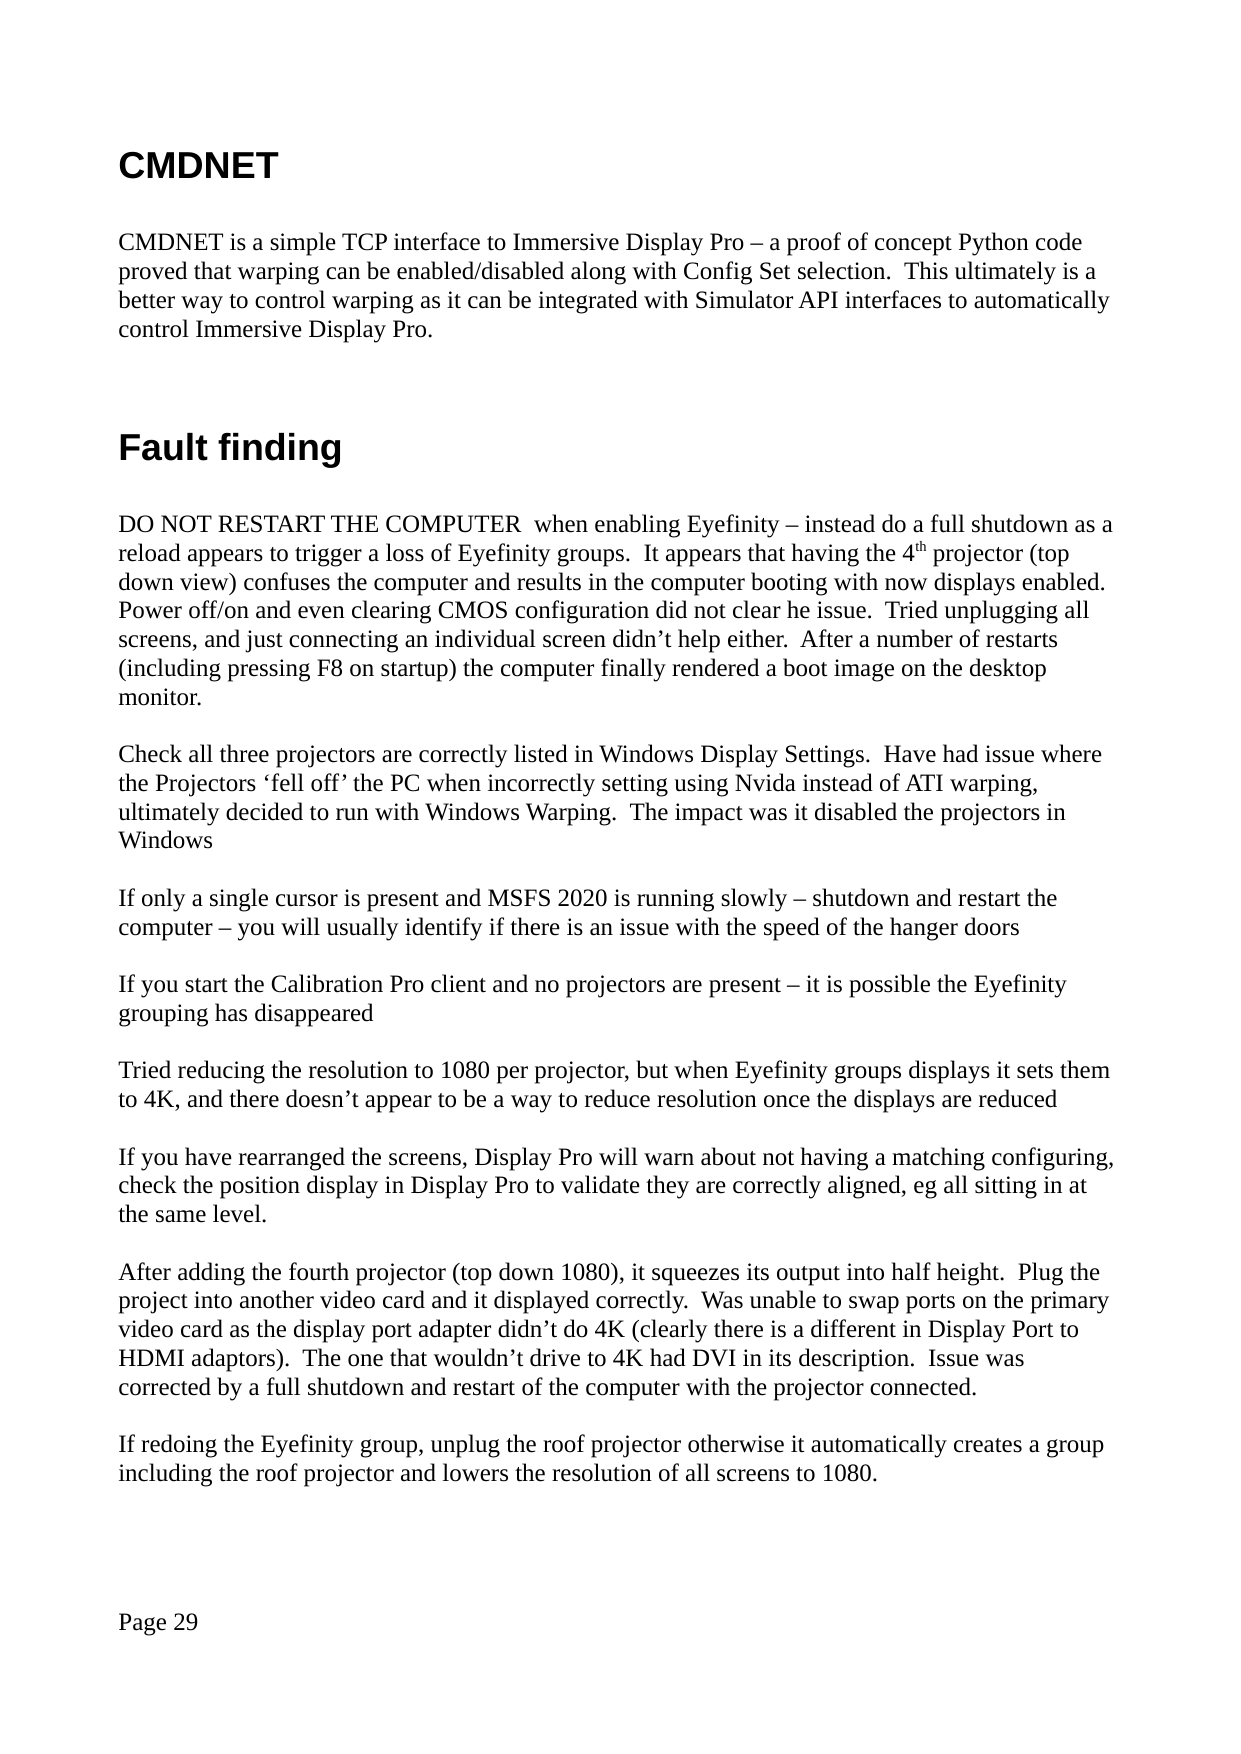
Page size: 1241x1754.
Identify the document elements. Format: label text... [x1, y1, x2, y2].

text Power off/on and even clearing CMOS configuration did not clear he issue. Tried unplugging all screens, and just connecting an individual screen didn’t help either. After a number of restarts (including pressing F8 on startup) the computer finally rendered a boot image on the desktop monitor. [118, 596, 1122, 711]
text If only a single cursor is present and MSFS 2020 is running slowly – shutdown and restart the computer – you will usually identify if there is an issue with the speed of the hanger doors [118, 883, 1122, 941]
subtitle CMDNET [118, 143, 1122, 186]
text If you start the Calibration Pro client and no projectors are present – it is possible the Eyefinity grouping has disappeared [118, 969, 1122, 1027]
text If you have rearranged the screens, Display Pro will warn about not having a matching configuring, check the position display in Display Pro to validate they are correctly aligned, eg all sitting in at the same level. [118, 1142, 1122, 1228]
subtitle Fault finding [118, 425, 1122, 468]
text Check all three projectors are correctly listed in Windows Display Settings. Have had issue where the Projectors ‘fell off’ the PC when incorrectly setting using Nvida instead of ATI warping, ultimately decided to run with Windows Warping. The impact was it disabled the projectors in Windows [118, 739, 1122, 854]
text CMDNET is a simple TCP interface to Immersive Display Pro – a proof of concept Python code proved that warping can be enabled/disabled along with Config Set selection. This ultimately is a better way to control warping as it can be integrated with Simulator API interfaces to automatically control Immersive Display Pro. [118, 227, 1122, 342]
text After adding the fourth projector (top down 1080), it squeezes its output into half height. Plug the project into another video card and it displayed correctly. Was unable to swap ports on the primary video card as the display port adapter didn’t do 4K (clearly there is a different in Display Port to HDMI adaptors). The one that wouldn’t drive to 4K had DVI in its description. Issue was corrected by a full shutdown and restart of the computer with the projector connected. [118, 1257, 1122, 1401]
text If redoing the Eyefinity group, unplug the roof projector otherwise it automatically creates a group including the roof projector and lowers the resolution of all screens to 1080. [118, 1429, 1122, 1487]
text DO NOT RESTART THE COMPUTER when enabling Eyefinity – instead do a full shutdown as a reload appears to trigger a loss of Eyefinity groups. It appears that having the 4th projector (top down view) confuses the computer and results in the computer booting with now displays enabled. [118, 509, 1122, 596]
text Tried reducing the resolution to 1080 per projector, but when Eyefinity groups displays it sets them to 4K, and there doesn’t appear to be a way to reduce resolution once the displays are reduced [118, 1056, 1122, 1113]
